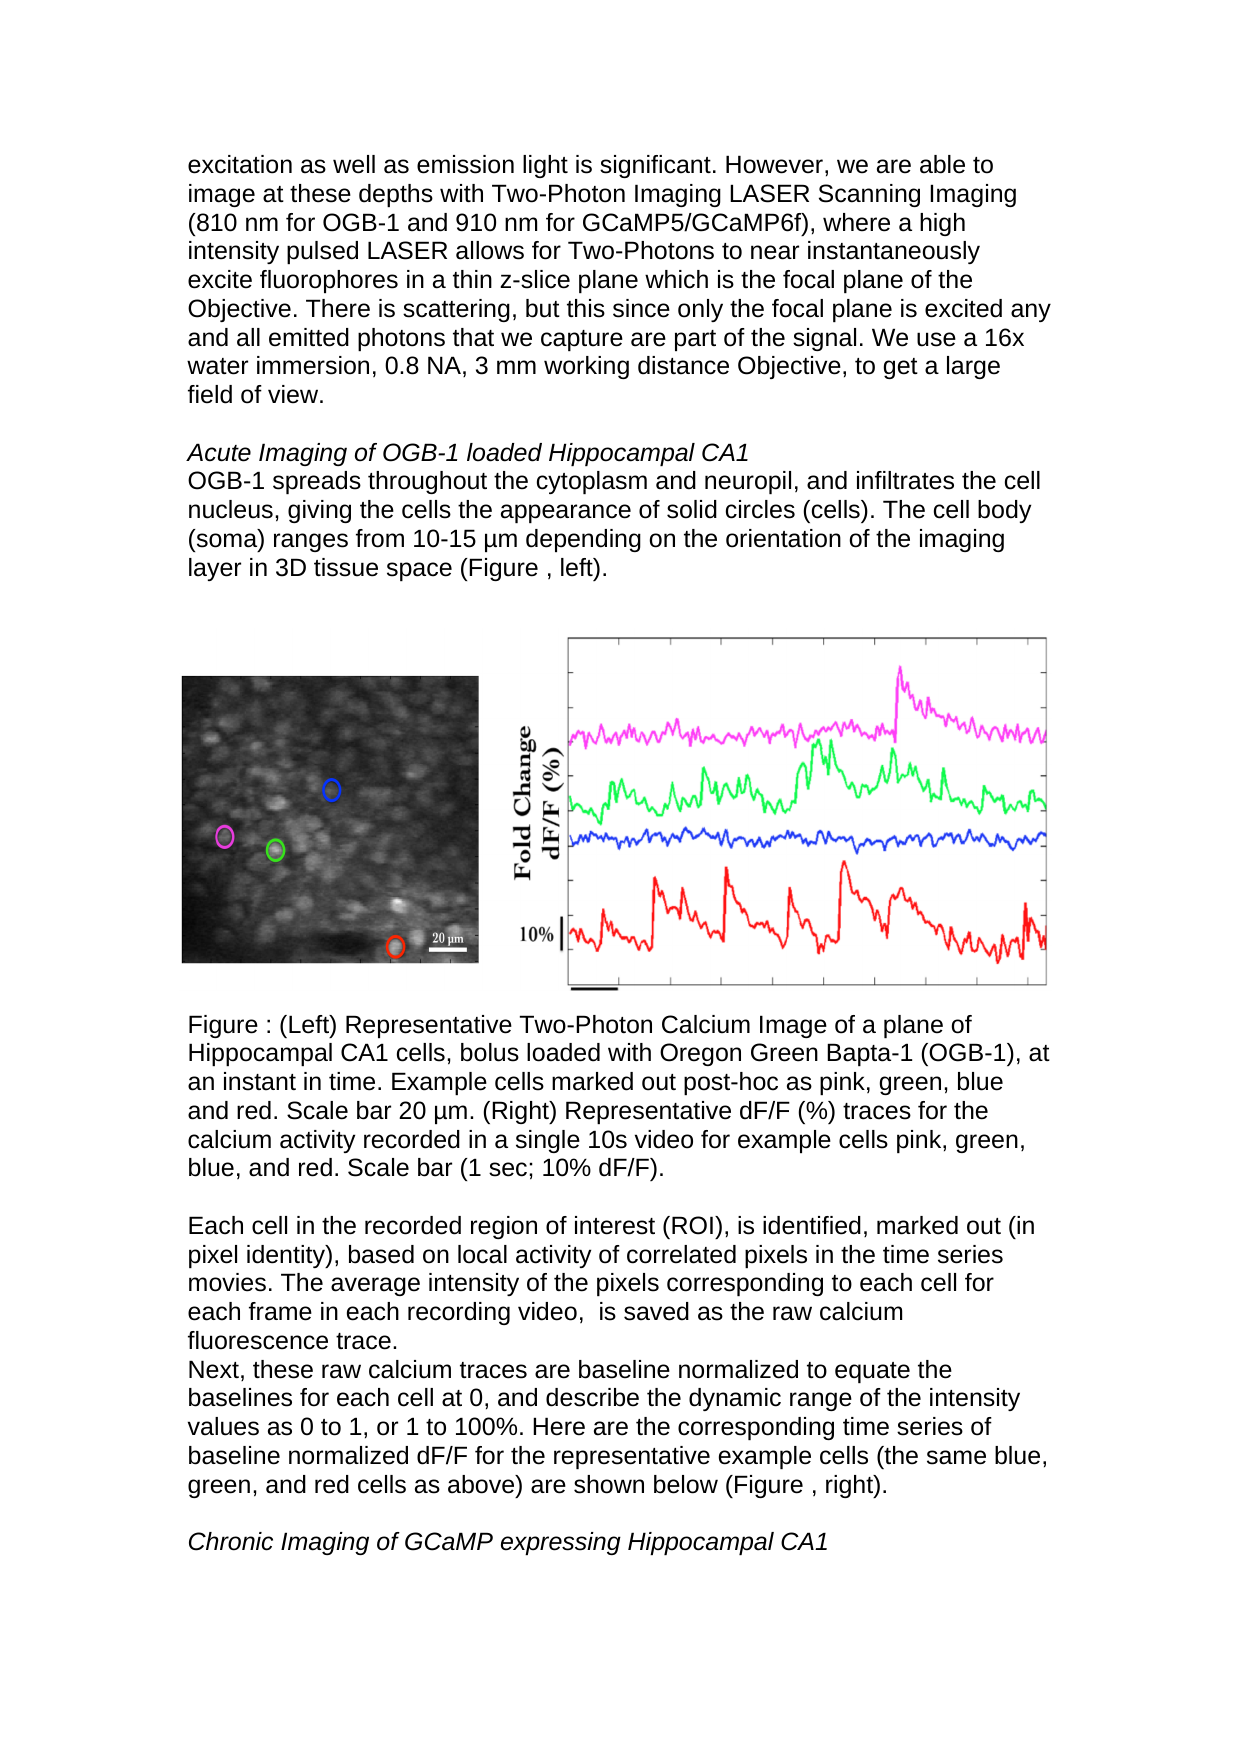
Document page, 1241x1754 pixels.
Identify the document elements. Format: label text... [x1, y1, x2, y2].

text Next, these raw calcium traces are baseline normalized to equate the baselines for each cell at 0, and describe the dynamic range of the intensity values as 0 to 1, or 1 to 100%. Here are the corresponding time series of baseline normalized dF/F for the representative example cells (the same blue, green, and red cells as above) are shown below (Figure , right). [187, 1354, 1053, 1498]
text Figure : (Left) Representative Two-Photon Calcium Image of a plane of Hippocampal CA1 cells, bolus loaded with Oregon Green Bapta-1 (OGB-1), at an instant in time. Example cells marked out post-hoc as pink, green, blue and red. Scale bar 20 µm. (Right) Representative dF/F (%) traces for the calcium activity recorded in a single 10s video for example cells pink, green, blue, and red. Scale bar (1 sec; 10% dF/F). [187, 991, 1053, 1182]
text [187, 610, 1053, 628]
text OGB-1 spreads throughout the cytoplasm and neuropil, and infiltrates the cell nucleus, giving the cells the appearance of solid circles (cells). The cell body (soma) ranges from 10-15 µm depending on the orientation of the imaging layer in 3D tissue space (Figure , left). [187, 466, 1053, 581]
picture [179, 628, 1053, 991]
text excitation as well as emission light is significant. However, we are able to image at these depths with Two-Photon Imaging LASER Scanning Imaging (810 nm for OGB-1 and 910 nm for GCaMP5/GCaMP6f), where a high intensity pulsed LASER allows for Two-Photons to near instantaneously excite fluorophores in a thin z-slice plane which is the focal plane of the Objective. There is scattering, but this since only the focal plane is excited any and all emitted photons that we capture are part of the signal. We use a 16x water immersion, 0.8 NA, 3 mm working distance Objective, to get a large field of view. [187, 150, 1053, 409]
text Chronic Imaging of GCaMP expressing Hippocampal CA1 [187, 1527, 1053, 1556]
text Each cell in the recorded region of interest (ROI), is identified, marked out (in pixel identity), based on local activity of correlated pixels in the time series movies. The average intensity of the pixels corresponding to each cell for each frame in each recording video, is saved as the raw calcium fluorescence trace. [187, 1211, 1053, 1354]
text Acute Imaging of OGB-1 loaded Hippocampal CA1 [187, 437, 1053, 466]
